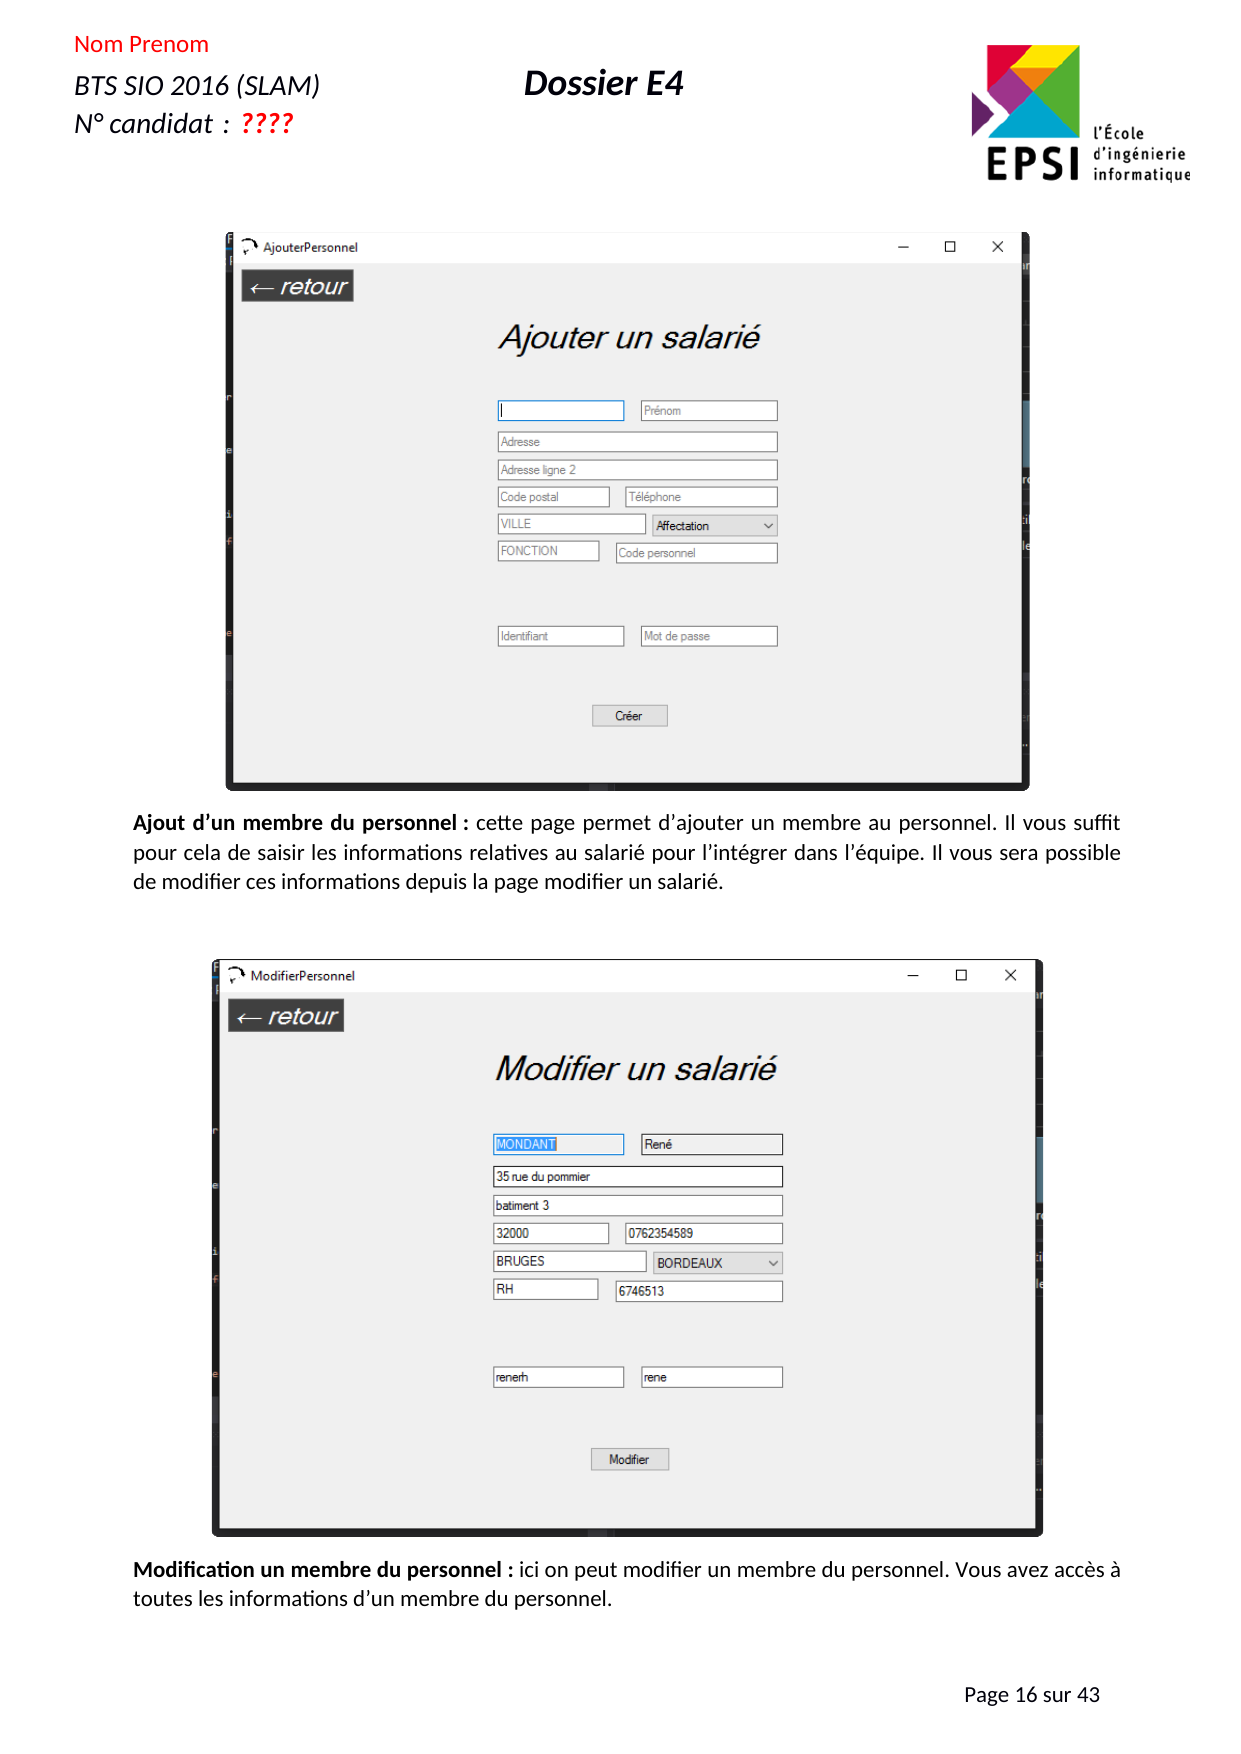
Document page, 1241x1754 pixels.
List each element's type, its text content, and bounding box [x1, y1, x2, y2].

text Modification un membre du personnel : ici on peut modifier un membre du personnel. Vous avez accès à toutes les informations d’un membre du personnel. [133, 1555, 1122, 1612]
text Ajout d’un membre du personnel : cette page permet d’ajouter un membre au personnel. Il vous suffit pour cela de saisir les informations relatives au salarié pour l’intégrer dans l’équipe. Il vous sera possible de modifier ces informations depuis la page modifier un salarié. [133, 808, 1122, 895]
